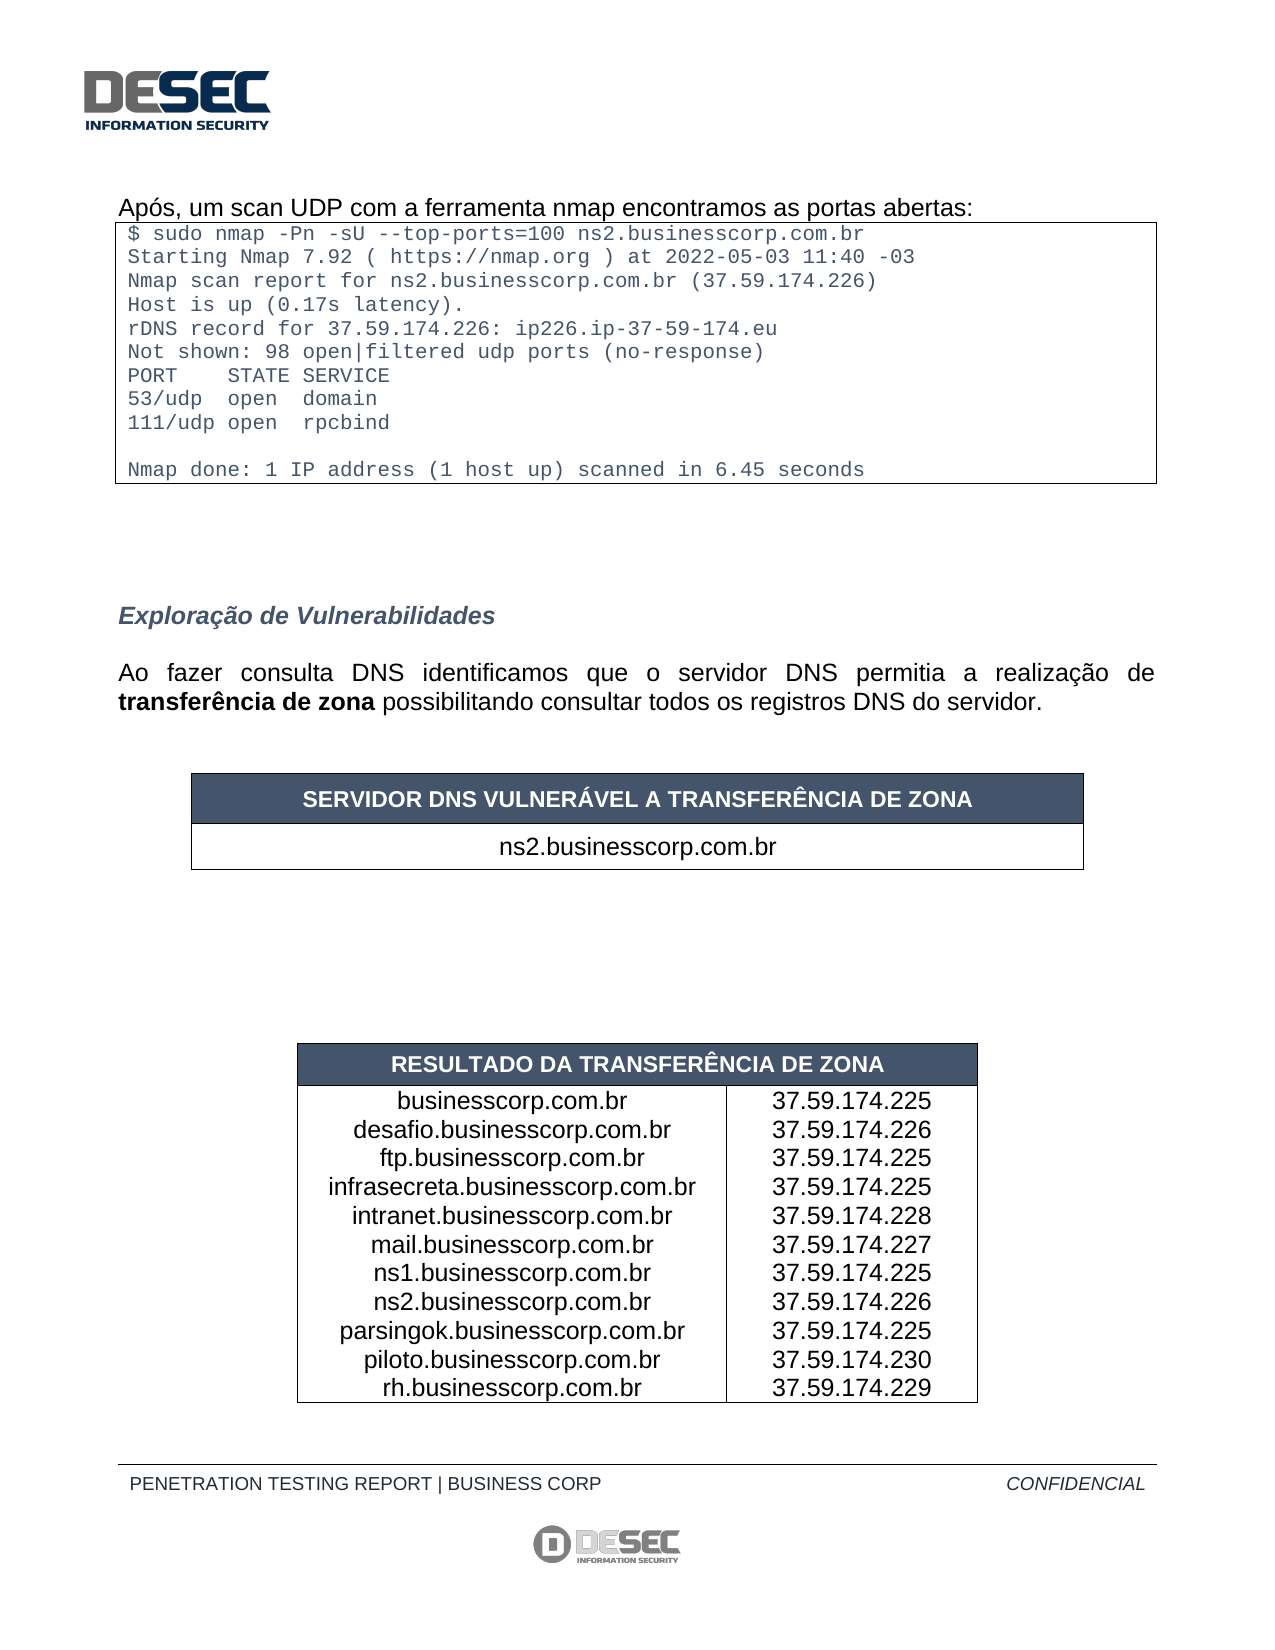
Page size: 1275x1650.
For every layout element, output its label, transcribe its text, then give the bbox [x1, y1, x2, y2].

picture [84, 71, 271, 130]
table_header SERVIDOR DNS VULNERÁVEL A TRANSFERÊNCIA DE ZONA [192, 774, 1083, 823]
table_cell ns2.businesscorp.com.br [192, 824, 1083, 869]
table_cell 37.59.174.225 37.59.174.226 37.59.174.225 37.59.174.225 37.59.174.228 37.59.174.227 37.59.174.225 37.59.174.226 37.59.174.225 37.59.174.230 37.59.174.229 [727, 1086, 977, 1402]
table_cell businesscorp.com.br desafio.businesscorp.com.br ftp.businesscorp.com.br infrasecreta.businesscorp.com.br intranet.businesscorp.com.br mail.businesscorp.com.br ns1.businesscorp.com.br ns2.businesscorp.com.br parsingok.businesscorp.com.br piloto.businesscorp.com.br rh.businesscorp.com.br [298, 1086, 726, 1402]
picture [531, 1520, 684, 1568]
table_header RESULTADO DA TRANSFERÊNCIA DE ZONA [298, 1044, 977, 1085]
text Após, um scan UDP com a ferramenta nmap encontramos as portas abertas: [118, 193, 1157, 222]
text Exploração de Vulnerabilidades [118, 601, 1157, 629]
text Ao fazer consulta DNS identificamos que o servidor DNS permitia a realização de transferência de zona possibilitando consultar todos os registros DNS do servidor. [118, 658, 1157, 716]
table_header $ sudo nmap -Pn -sU --top-ports=100 ns2.businesscorp.com.br Starting Nmap 7.92 ( https://nmap.org ) at 2022-05-03 11:40 -03 Nmap scan report for ns2.businesscorp.com.br (37.59.174.226) Host is up (0.17s latency). rDNS record for 37.59.174.226: ip226.ip-37-59-174.eu Not shown: 98 open|filtered udp ports (no-response) PORT STATE SERVICE 53/udp open domain 111/udp open rpcbind Nmap done: 1 IP address (1 host up) scanned in 6.45 seconds [116, 223, 1156, 483]
